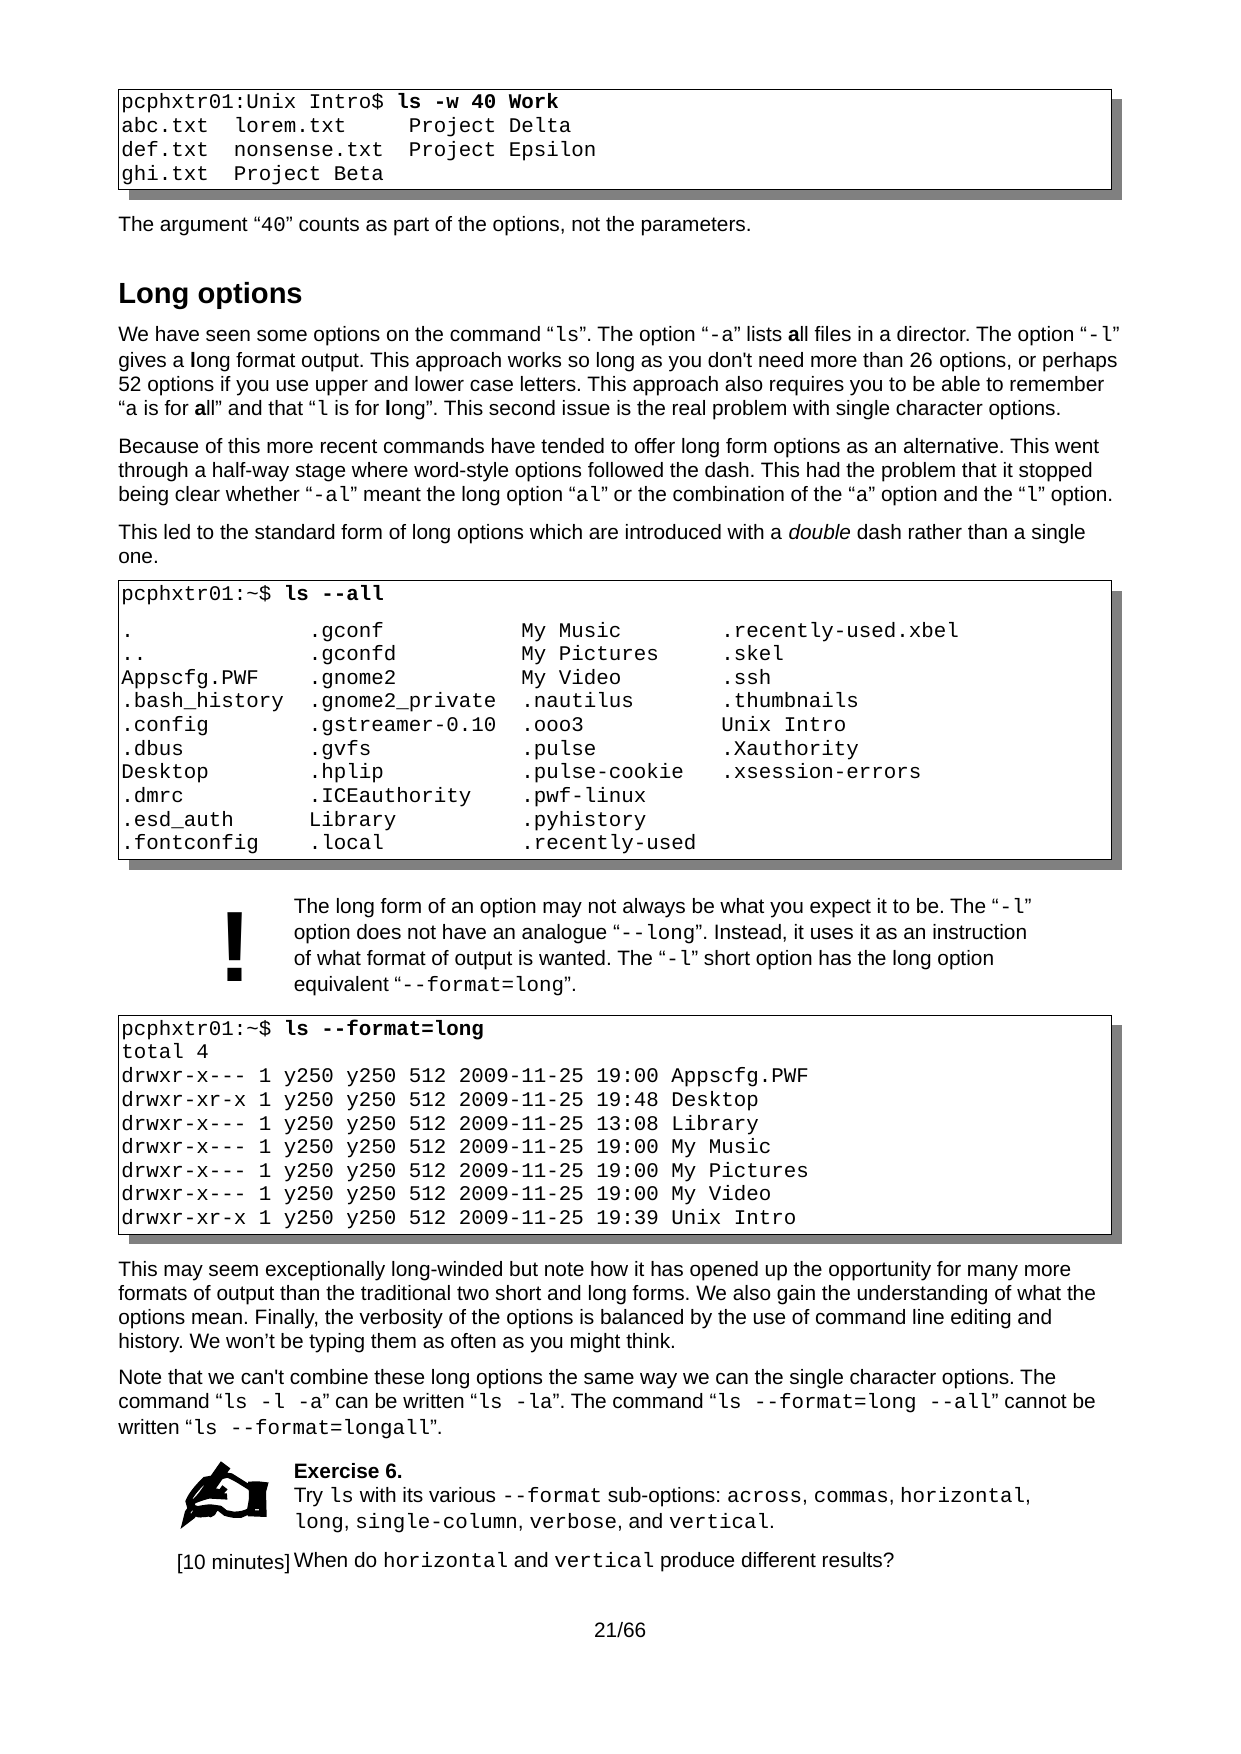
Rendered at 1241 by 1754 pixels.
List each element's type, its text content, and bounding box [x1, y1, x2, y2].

text This may seem exceptionally long-winded but note how it has opened up the opportunity for many more formats of output than the traditional two short and long forms. We also gain the understanding of what the options mean. Finally, the verbosity of the options is balanced by the use of command line editing and history. We won’t be typing them as often as you might think. [118, 1257, 1122, 1353]
text This led to the standard form of long options which are introduced with a double dash rather than a single one. [118, 520, 1122, 568]
text pcphxtr01:~$ ls --format=long total 4 drwxr-x--- 1 y250 y250 512 2009-11-25 19:00 Appscfg.PWF drwxr-xr-x 1 y250 y250 512 2009-11-25 19:48 Desktop drwxr-x--- 1 y250 y250 512 2009-11-25 13:08 Library drwxr-x--- 1 y250 y250 512 2009-11-25 19:00 My Music drwxr-x--- 1 y250 y250 512 2009-11-25 19:00 My Pictures drwxr-x--- 1 y250 y250 512 2009-11-25 19:00 My Video drwxr-xr-x 1 y250 y250 512 2009-11-25 19:39 Unix Intro [119, 1016, 1111, 1234]
text We have seen some options on the command “ls”. The option “‑a” lists all files in a director. The option “‑l” gives a long format output. This approach works so long as you don't need more than 26 options, or perhaps 52 options if you use upper and lower case letters. This approach also requires you to be able to remember “a is for all” and that “l is for long”. This second issue is the real problem with single character options. [118, 322, 1122, 421]
subtitle Long options [118, 276, 1122, 309]
table_header  [10 minutes] [177, 1459, 294, 1586]
text Because of this more recent commands have tended to offer long form options as an alternative. This went through a half-way stage where word-style options followed the dash. This had the problem that it stopped being clear whether “‑al” meant the long option “al” or the combination of the “a” option and the “l” option. [118, 434, 1122, 507]
text Note that we can't combine these long options the same way we can the single character options. The command “ls ‑l ‑a” can be written “ls ‑la”. The command “ls ‑‑format=long ‑‑all” cannot be written “ls ‑‑format=longall”. [118, 1365, 1122, 1441]
text The argument “40” counts as part of the options, not the parameters. [118, 212, 1122, 238]
text . .gconf My Music .recently-used.xbel .. .gconfd My Pictures .skel Appscfg.PWF .gnome2 My Video .ssh .bash_history .gnome2_private .nautilus .thumbnails .config .gstreamer-0.10 .ooo3 Unix Intro .dbus .gvfs .pulse .Xauthority Desktop .hplip .pulse-cookie .xsession-errors .dmrc .ICEauthority .pwf-linux .esd_auth Library .pyhistory .fontconfig .local .recently-used [119, 617, 1111, 859]
table_header ! [177, 888, 294, 1003]
table_header The long form of an option may not always be what you expect it to be. The “‑l” option does not have an analogue “‑‑long”. Instead, it uses it as an instruction of what format of output is wanted. The “‑l” short option has the long option equivalent “‑‑format=long”. [294, 888, 1048, 1003]
table_header Try ls with its various ‑‑format sub-options: across, commas, horizontal, long, single-column, verbose, and vertical. When do horizontal and vertical produce different results? [294, 1459, 1048, 1586]
text pcphxtr01:~$ ls --all [119, 581, 1111, 607]
text pcphxtr01:Unix Intro$ ls ‑w 40 Work abc.txt lorem.txt Project Delta def.txt nonsense.txt Project Epsilon ghi.txt Project Beta [119, 90, 1111, 189]
